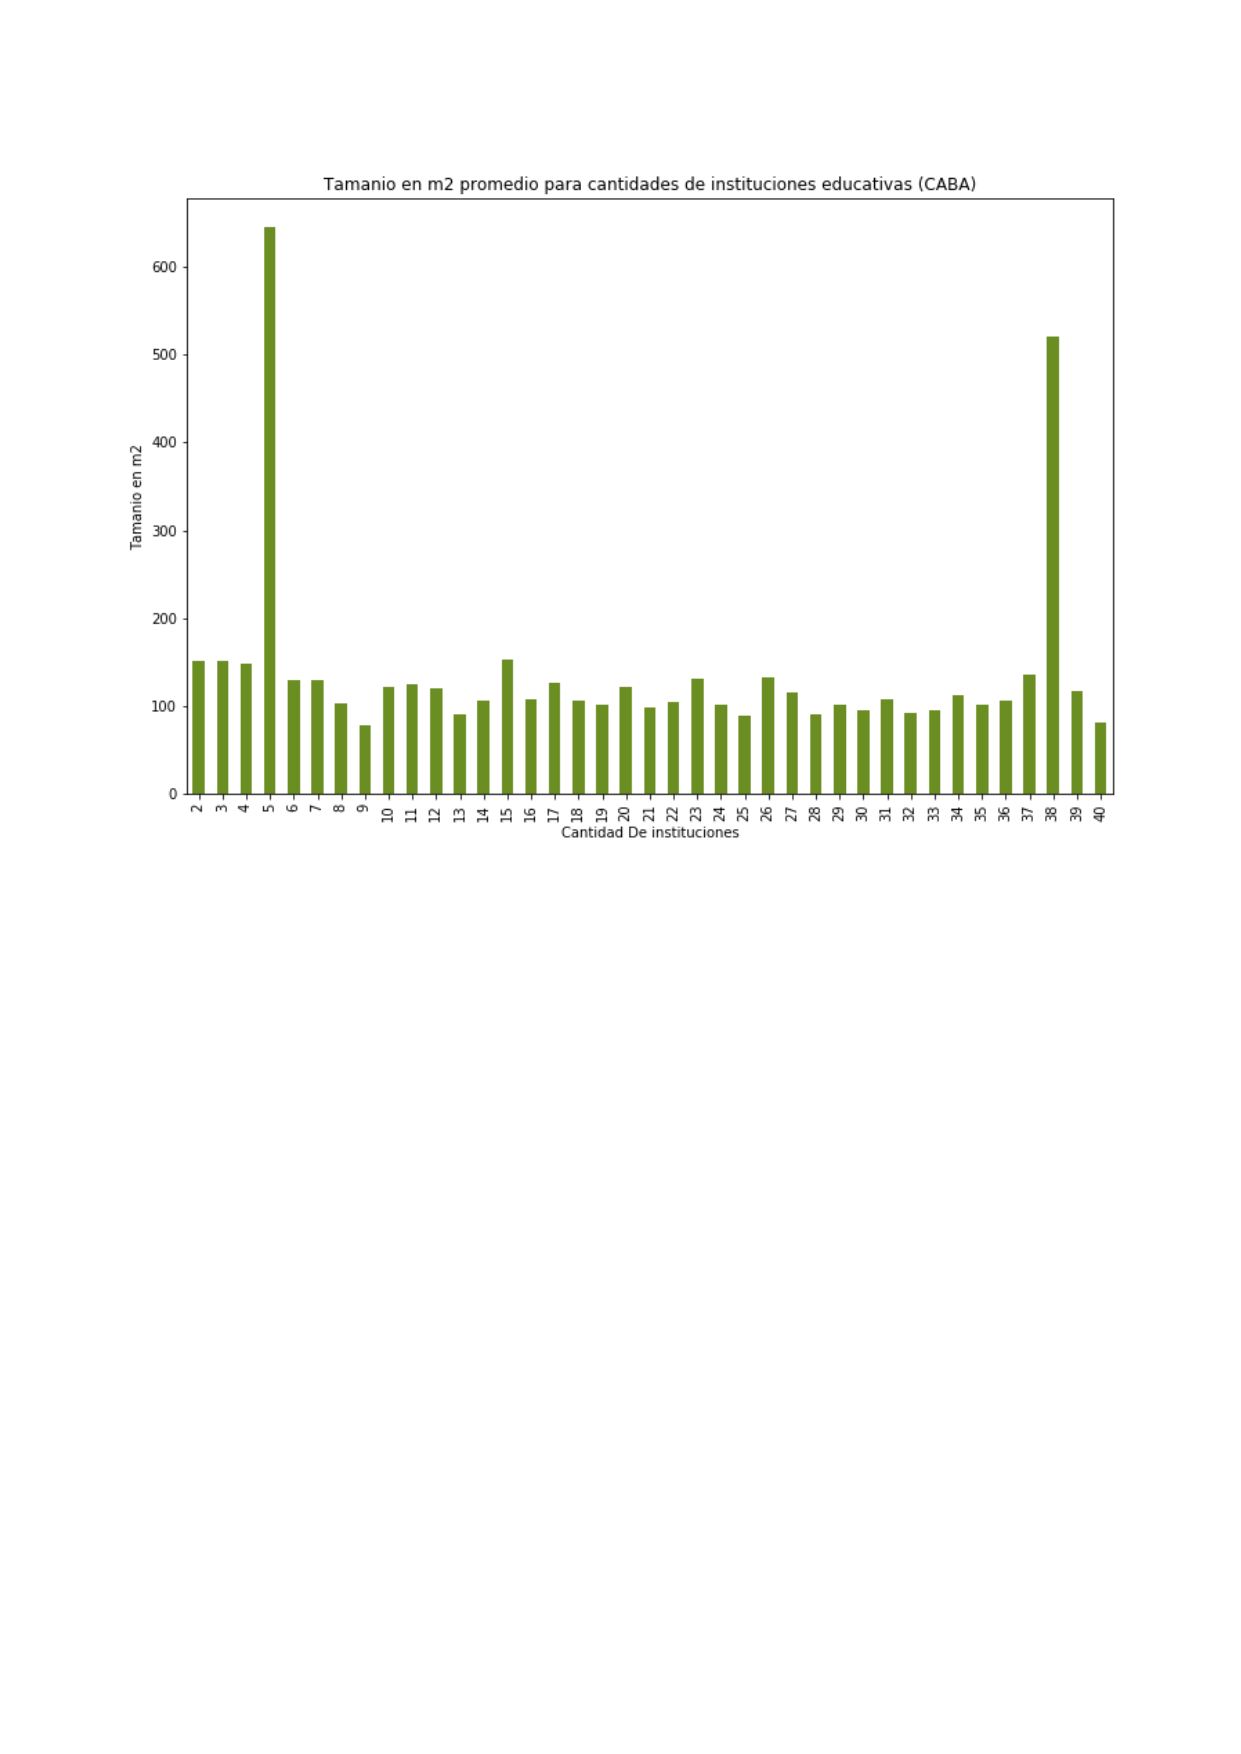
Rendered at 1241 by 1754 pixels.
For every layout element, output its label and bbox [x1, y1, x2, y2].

picture [122, 167, 1127, 850]
